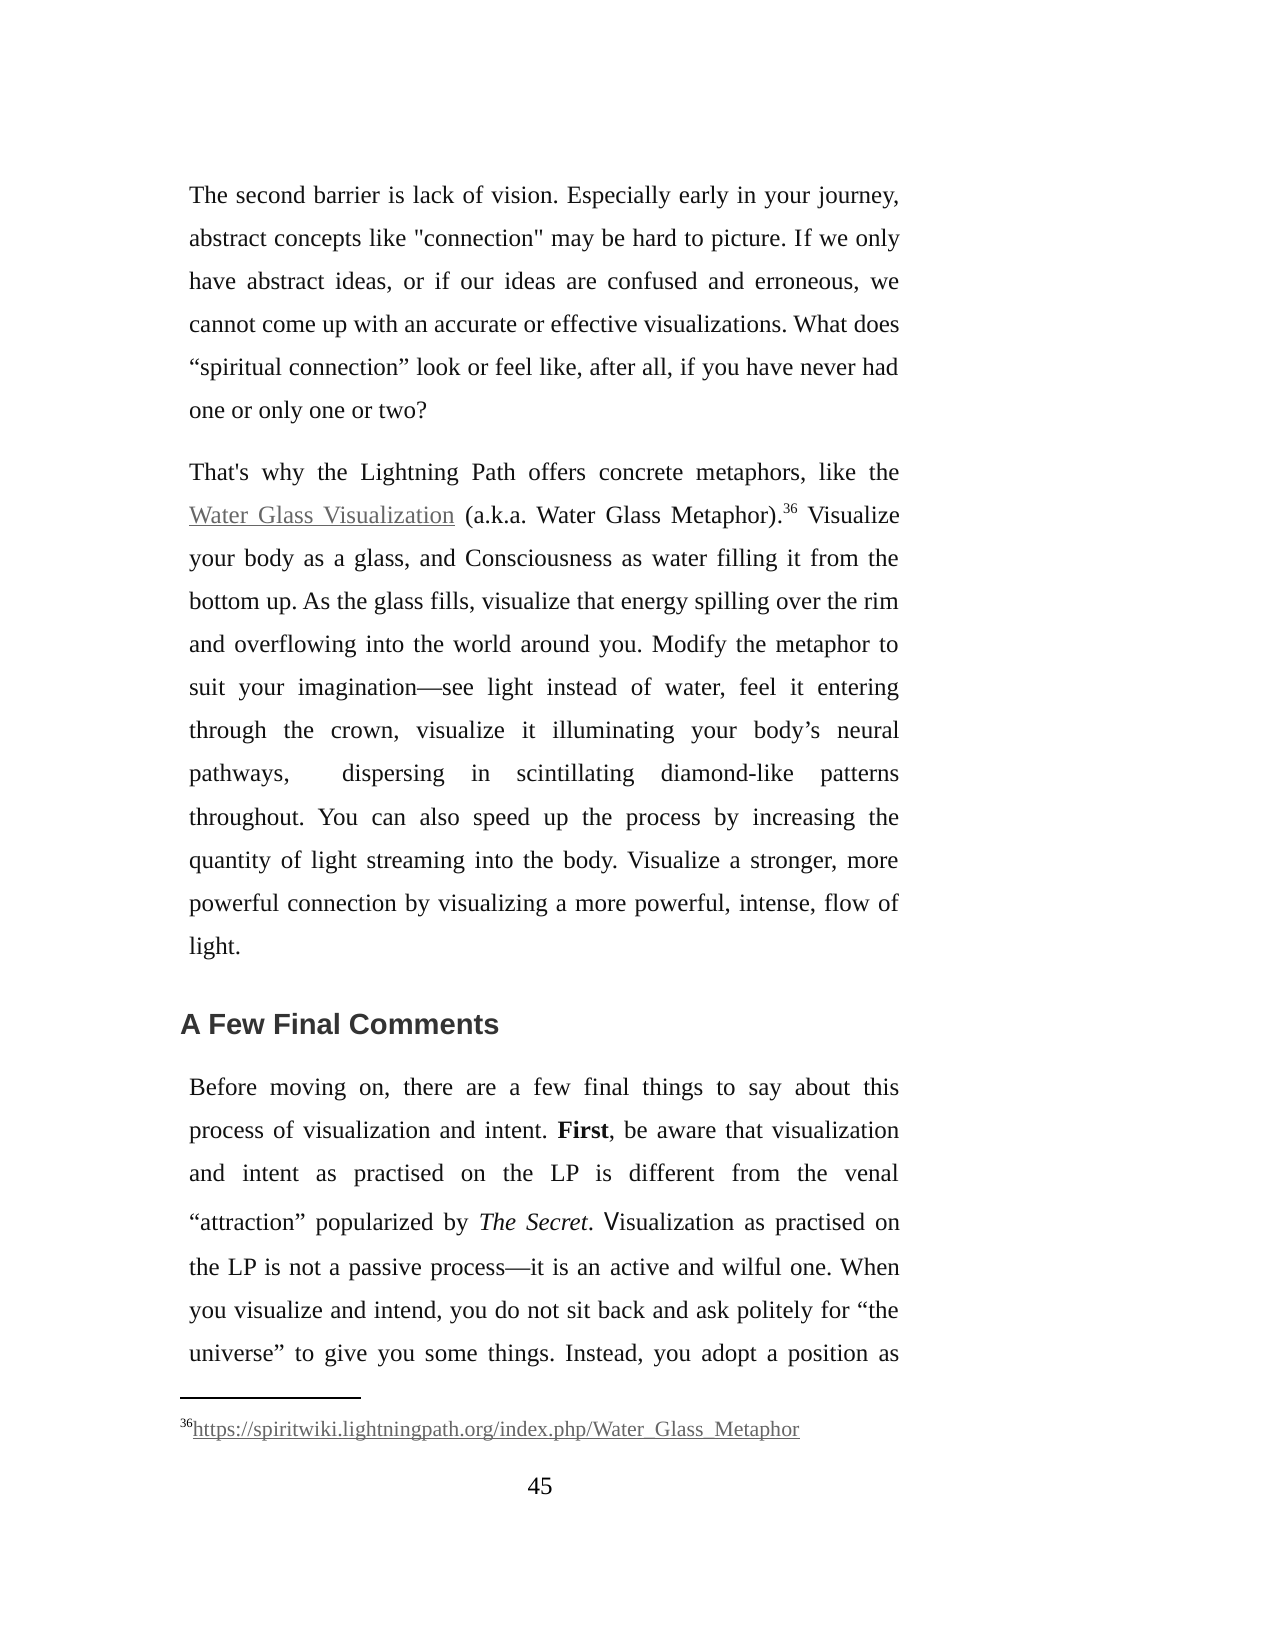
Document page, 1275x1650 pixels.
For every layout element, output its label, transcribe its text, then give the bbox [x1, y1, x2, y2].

text The second barrier is lack of vision. Especially early in your journey, abstract concepts like "connection" may be hard to picture. If we only have abstract ideas, or if our ideas are confused and erroneous, we cannot come up with an accurate or effective visualizations. What does “spiritual connection” look or feel like, after all, if you have never had one or only one or two? [189, 180, 900, 424]
text That's why the Lightning Path offers concrete metaphors, like the Water Glass Visualization (a.k.a. Water Glass Metaphor). Visualize your body as a glass, and Consciousness as water filling it from the bottom up. As the glass fills, visualize that energy spilling over the rim and overflowing into the world around you. Modify the metaphor to suit your imagination—see light instead of water, feel it entering through the crown, visualize it illuminating your body’s neural pathways, dispersing in scintillating diamond-like patterns throughout. You can also speed up the process by increasing the quantity of light streaming into the body. Visualize a stronger, more powerful connection by visualizing a more powerful, intense, flow of light. [189, 457, 900, 960]
text https://spiritwiki.lightningpath.org/index.php/Water_Glass_Metaphor [800, 1416, 900, 1441]
text Before moving on, there are a few final things to say about this process of visualization and intent. First, be aware that visualization and intent as practised on the LP is different from the venal “attraction” popularized by The Secret. Visualization as practised on the LP is not a passive process—it is an active and wilful one. When you visualize and intend, you do not sit back and ask politely for “the universe” to give you some things. Instead, you adopt a position as [189, 1072, 900, 1367]
subtitle A Few Final Comments [180, 1007, 900, 1041]
